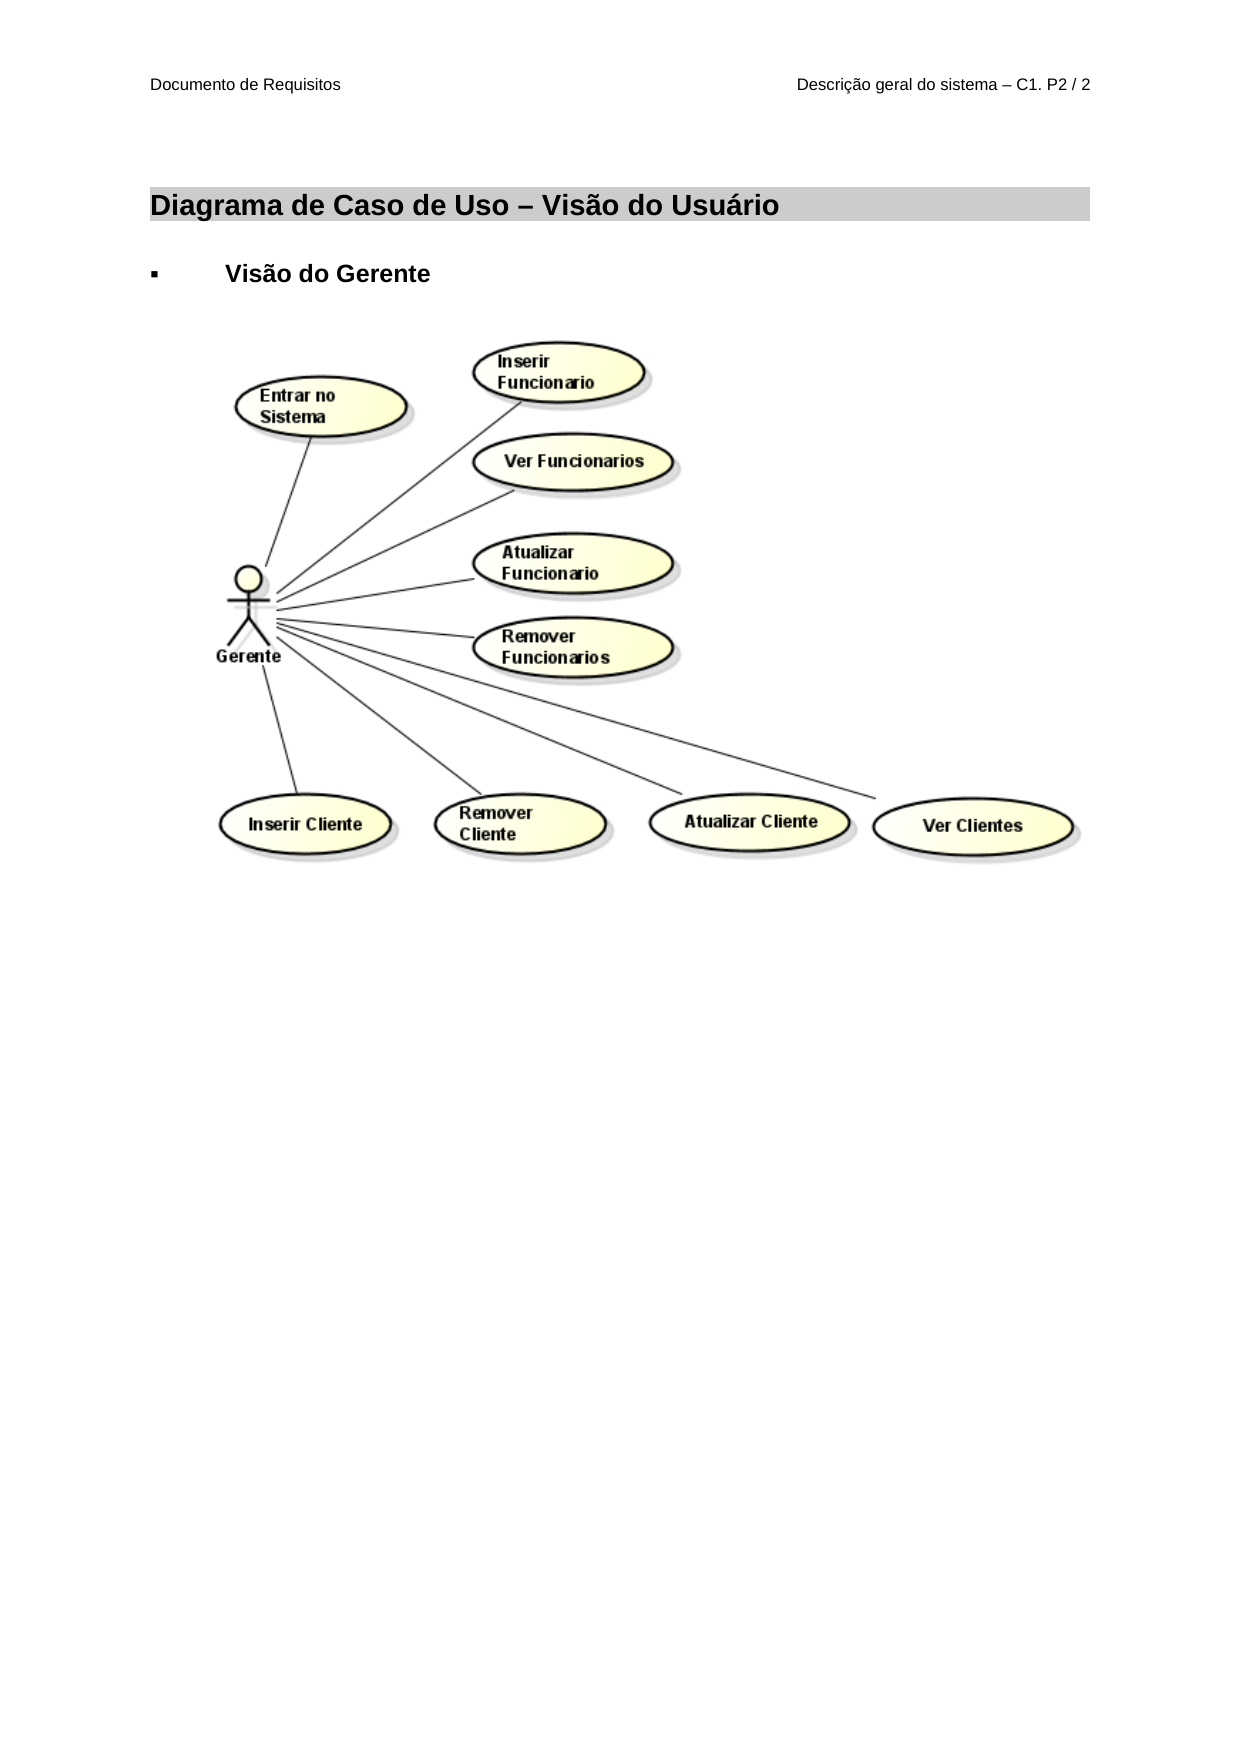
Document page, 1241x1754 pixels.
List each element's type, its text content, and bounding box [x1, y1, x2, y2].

picture [150, 332, 1091, 936]
subtitle Diagrama de Caso de Uso – Visão do Usuário [150, 187, 1090, 221]
subtitle Visão do Gerente [150, 258, 1090, 287]
